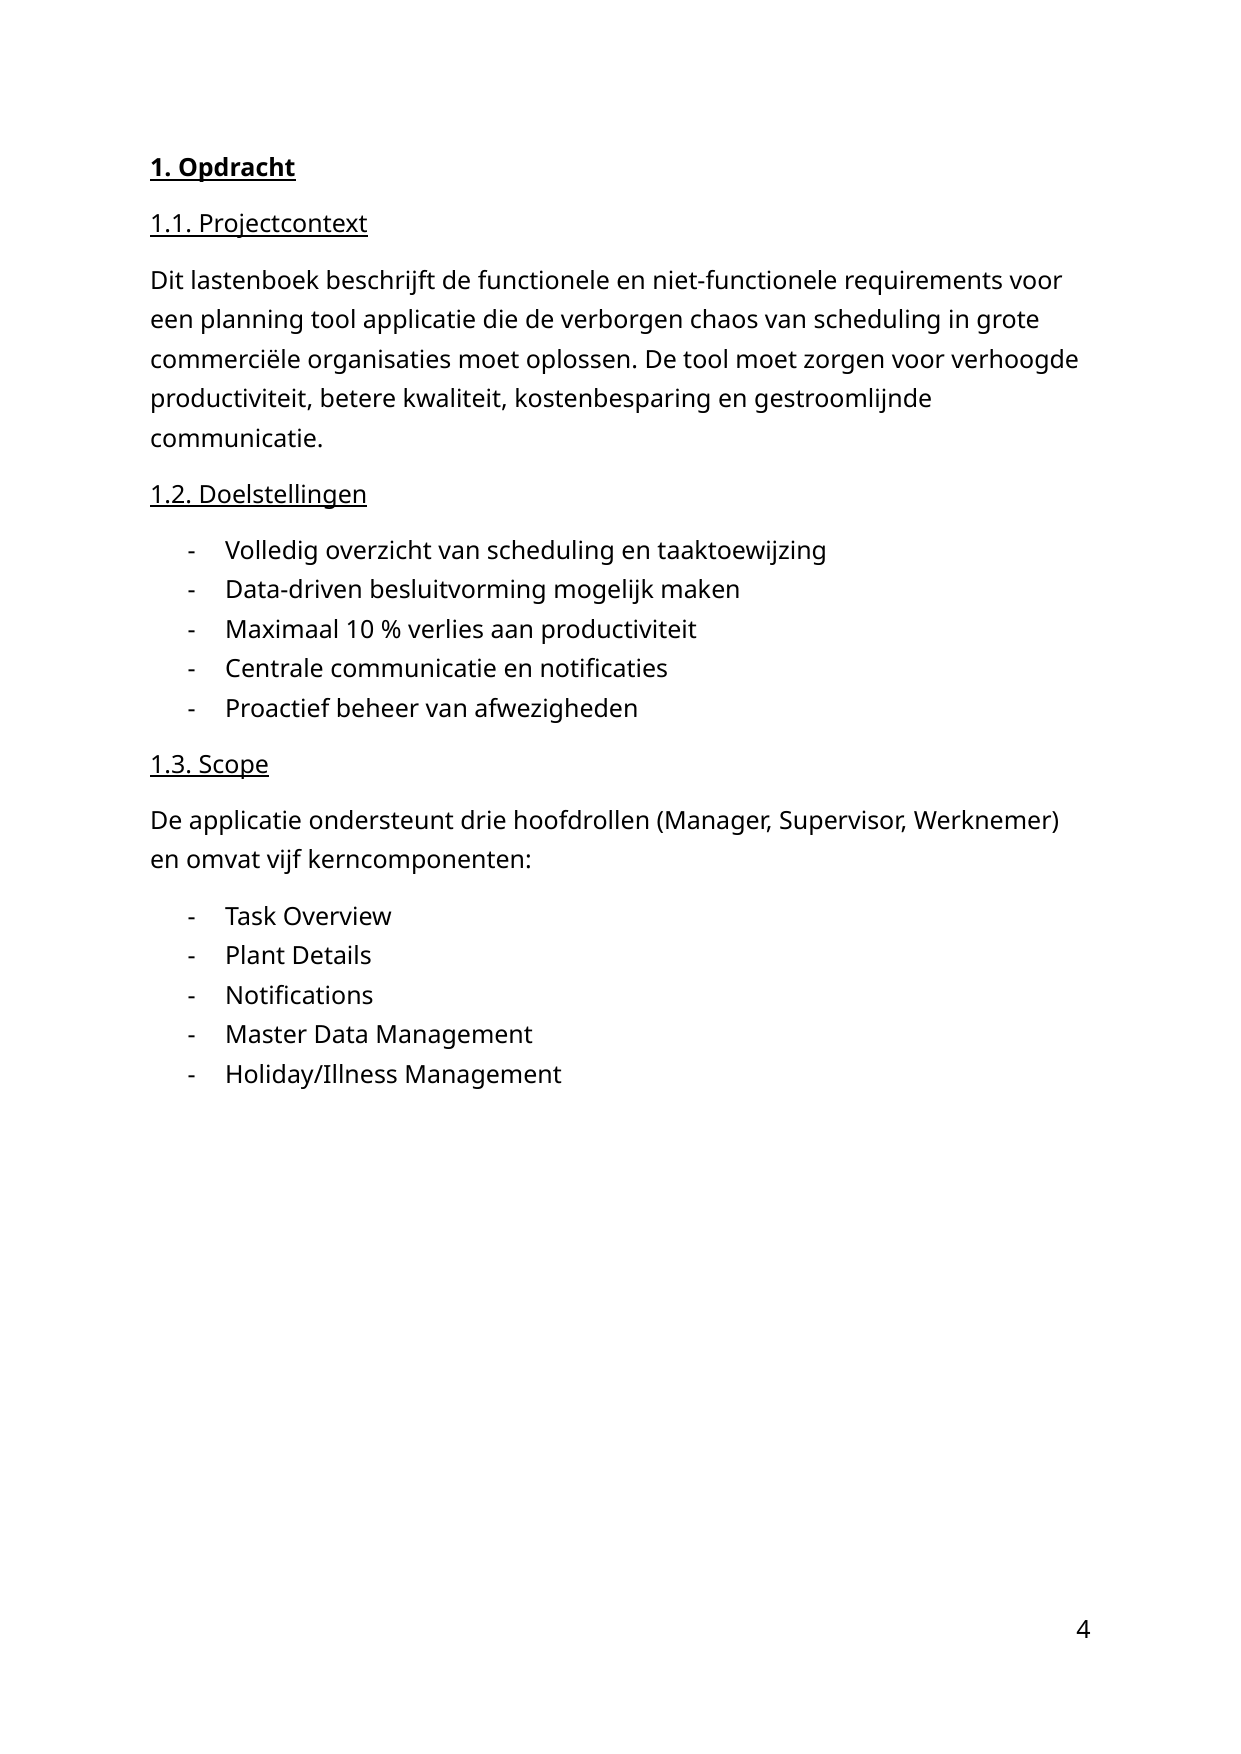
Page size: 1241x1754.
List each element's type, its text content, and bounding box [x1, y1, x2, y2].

list Master Data Management [187, 1017, 1090, 1051]
text 1.2. Doelstellingen [150, 476, 1090, 510]
list Notifications [187, 977, 1090, 1011]
text 1.1. Projectcontext [150, 206, 1090, 240]
text 1.3. Scope [150, 747, 1090, 781]
list Plant Details [187, 938, 1090, 972]
list Maximaal 10 % verlies aan productiviteit [187, 611, 1090, 646]
text De applicatie ondersteunt drie hoofdrollen (Manager, Supervisor, Werknemer) en omvat vijf kerncomponenten: [150, 803, 1090, 876]
list Task Overview [187, 898, 1090, 932]
text 1. Opdracht [150, 150, 1090, 184]
list Holiday/Illness Management [187, 1056, 1090, 1090]
list Proactief beheer van afwezigheden [187, 690, 1090, 724]
list Data-driven besluitvorming mogelijk maken [187, 572, 1090, 606]
list Centrale communicatie en notificaties [187, 651, 1090, 685]
list Volledig overzicht van scheduling en taaktoewijzing [187, 532, 1090, 567]
text Dit lastenboek beschrijft de functionele en niet-functionele requirements voor een planning tool applicatie die de verborgen chaos van scheduling in grote commerciële organisaties moet oplossen. De tool moet zorgen voor verhoogde productiviteit, betere kwaliteit, kostenbesparing en gestroomlijnde communicatie. [150, 262, 1090, 454]
